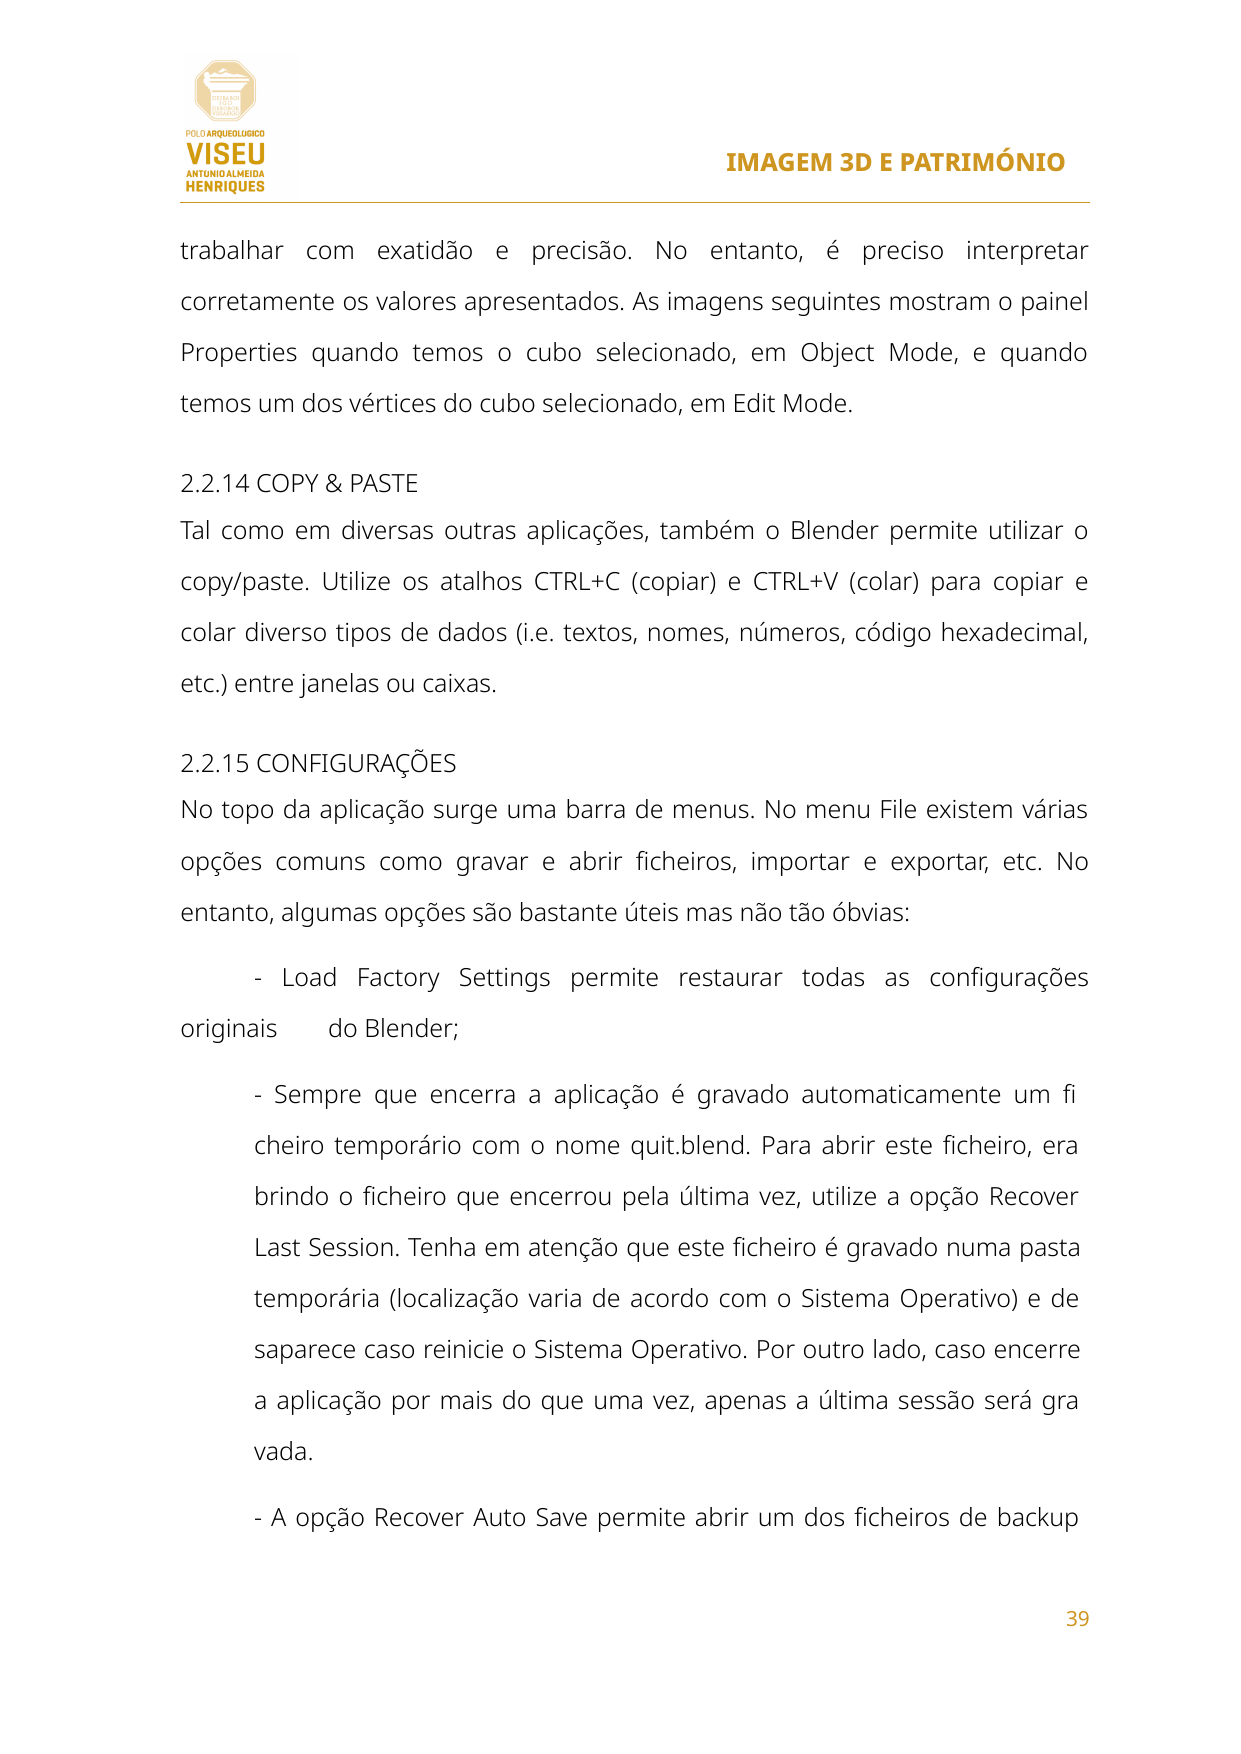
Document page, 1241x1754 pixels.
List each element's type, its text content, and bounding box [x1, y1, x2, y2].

text - Sempre que encerra a aplicação é gravado automaticamente um fi cheiro temporário com o nome quit.blend. Para abrir este ficheiro, era brindo o ficheiro que encerrou pela última vez, utilize a opção Recover Last Session. Tenha em atenção que este ficheiro é gravado numa pasta temporária (localização varia de acordo com o Sistema Operativo) e de saparece caso reinicie o Sistema Operativo. Por outro lado, caso encerre a aplicação por mais do que uma vez, apenas a última sessão será gra vada. [180, 1077, 1090, 1468]
subtitle 2.2.15 Configurações [180, 746, 1090, 780]
text - Load Factory Settings permite restaurar todas as configurações originais do Blender; [180, 960, 1090, 1045]
text No topo da aplicação surge uma barra de menus. No menu File existem várias opções comuns como gravar e abrir ficheiros, importar e exportar, etc. No entanto, algumas opções são bastante úteis mas não tão óbvias: [180, 792, 1090, 928]
picture [183, 52, 299, 201]
text Tal como em diversas outras aplicações, também o Blender permite utilizar o copy/paste. Utilize os atalhos CTRL+C (copiar) e CTRL+V (colar) para copiar e colar diverso tipos de dados (i.e. textos, nomes, números, código hexadecimal, etc.) entre janelas ou caixas. [180, 512, 1090, 699]
text - A opção Recover Auto Save permite abrir um dos ficheiros de backup [180, 1499, 1090, 1533]
subtitle 2.2.14 Copy & Paste [180, 466, 1090, 500]
text trabalhar com exatidão e precisão. No entanto, é preciso interpretar corretamente os valores apresentados. As imagens seguintes mostram o painel Properties quando temos o cubo selecionado, em Object Mode, e quando temos um dos vértices do cubo selecionado, em Edit Mode. [180, 232, 1090, 419]
